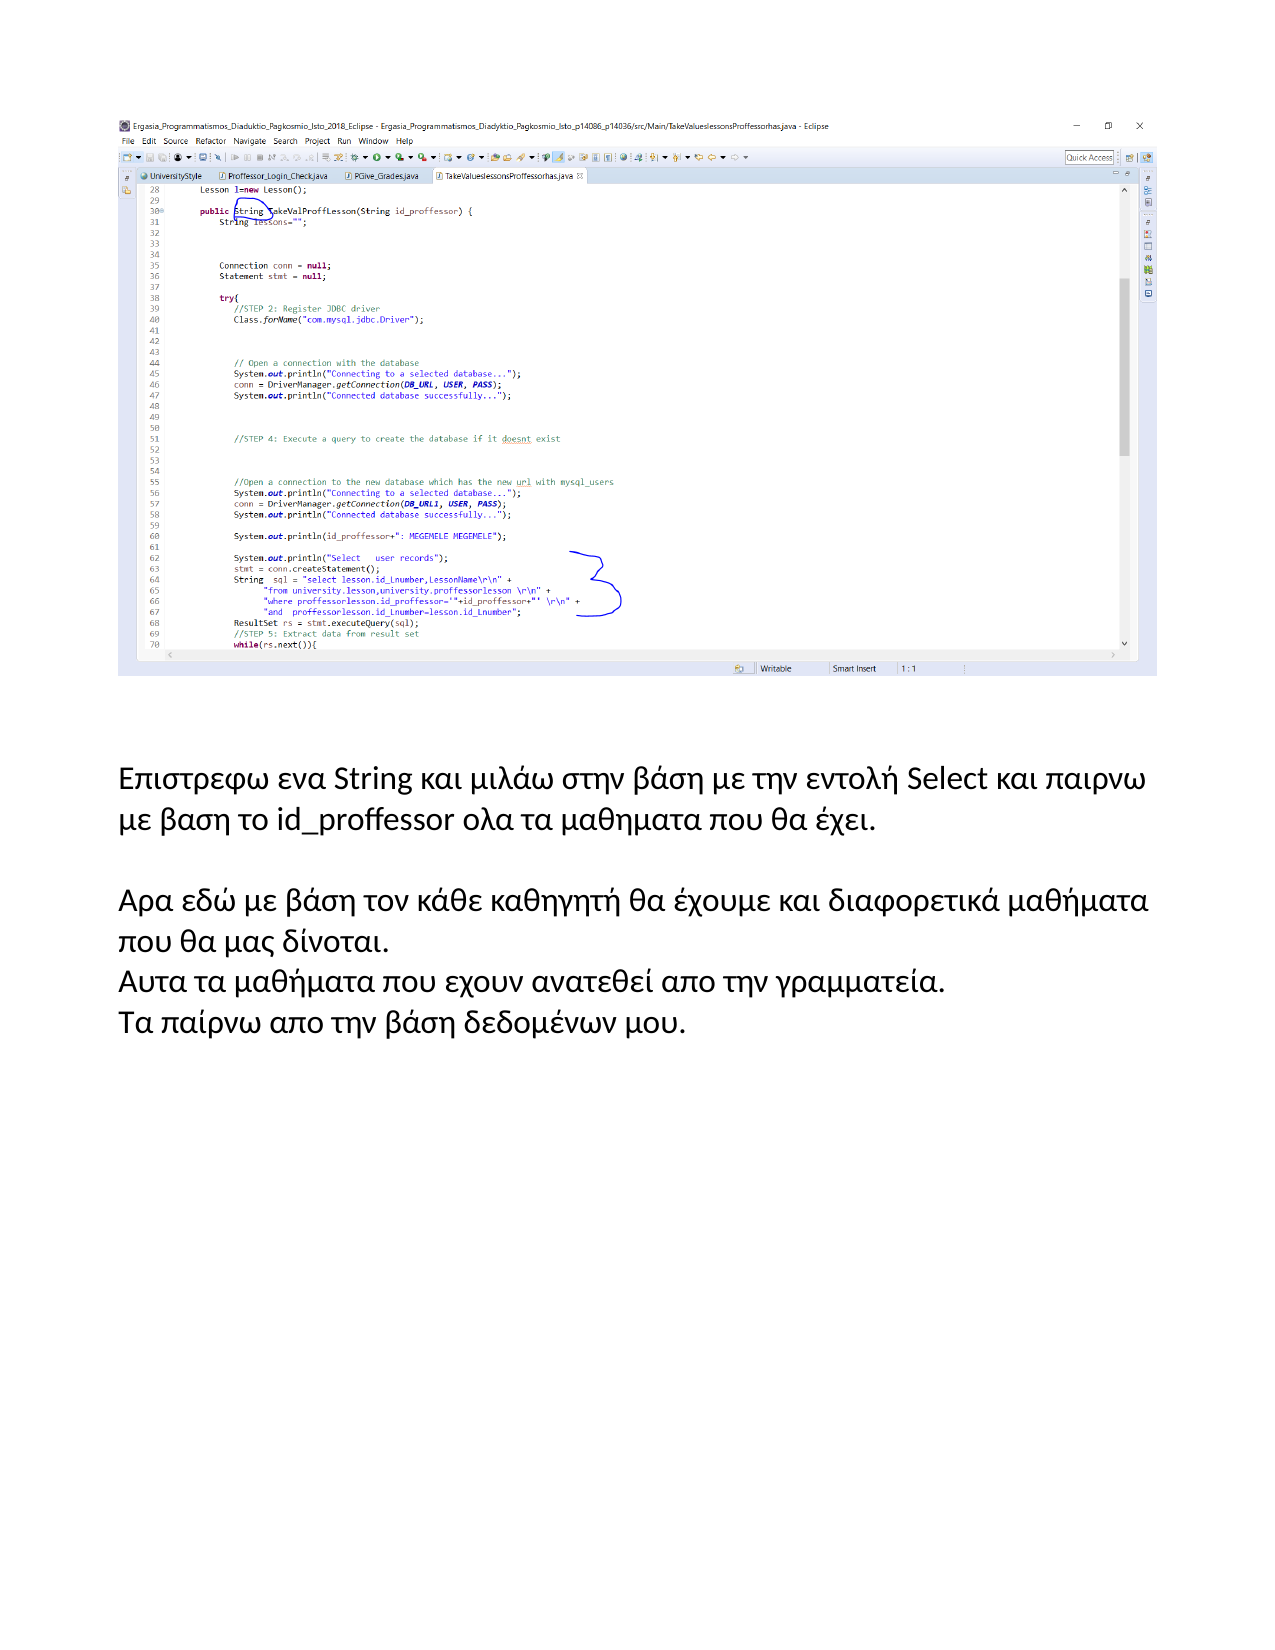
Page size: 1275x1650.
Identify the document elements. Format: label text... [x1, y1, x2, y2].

text Αρα εδώ με βάση τον κάθε καθηγητή θα έχουμε και διαφορετικά μαθήματα που θα μας δίνοται. [118, 879, 1157, 960]
text Επιστρεφω ενα String και μιλάω στην βάση με την εντολή Select και παιρνω με βαση το id_proffessor ολα τα μαθηματα που θα έχει. [118, 757, 1157, 838]
picture [118, 118, 1157, 676]
text Τα παίρνω απο την βάση δεδομένων μου. [118, 1001, 1157, 1042]
text Αυτα τα μαθήματα που εχουν ανατεθεί απο την γραμματεία. [118, 960, 1157, 1001]
